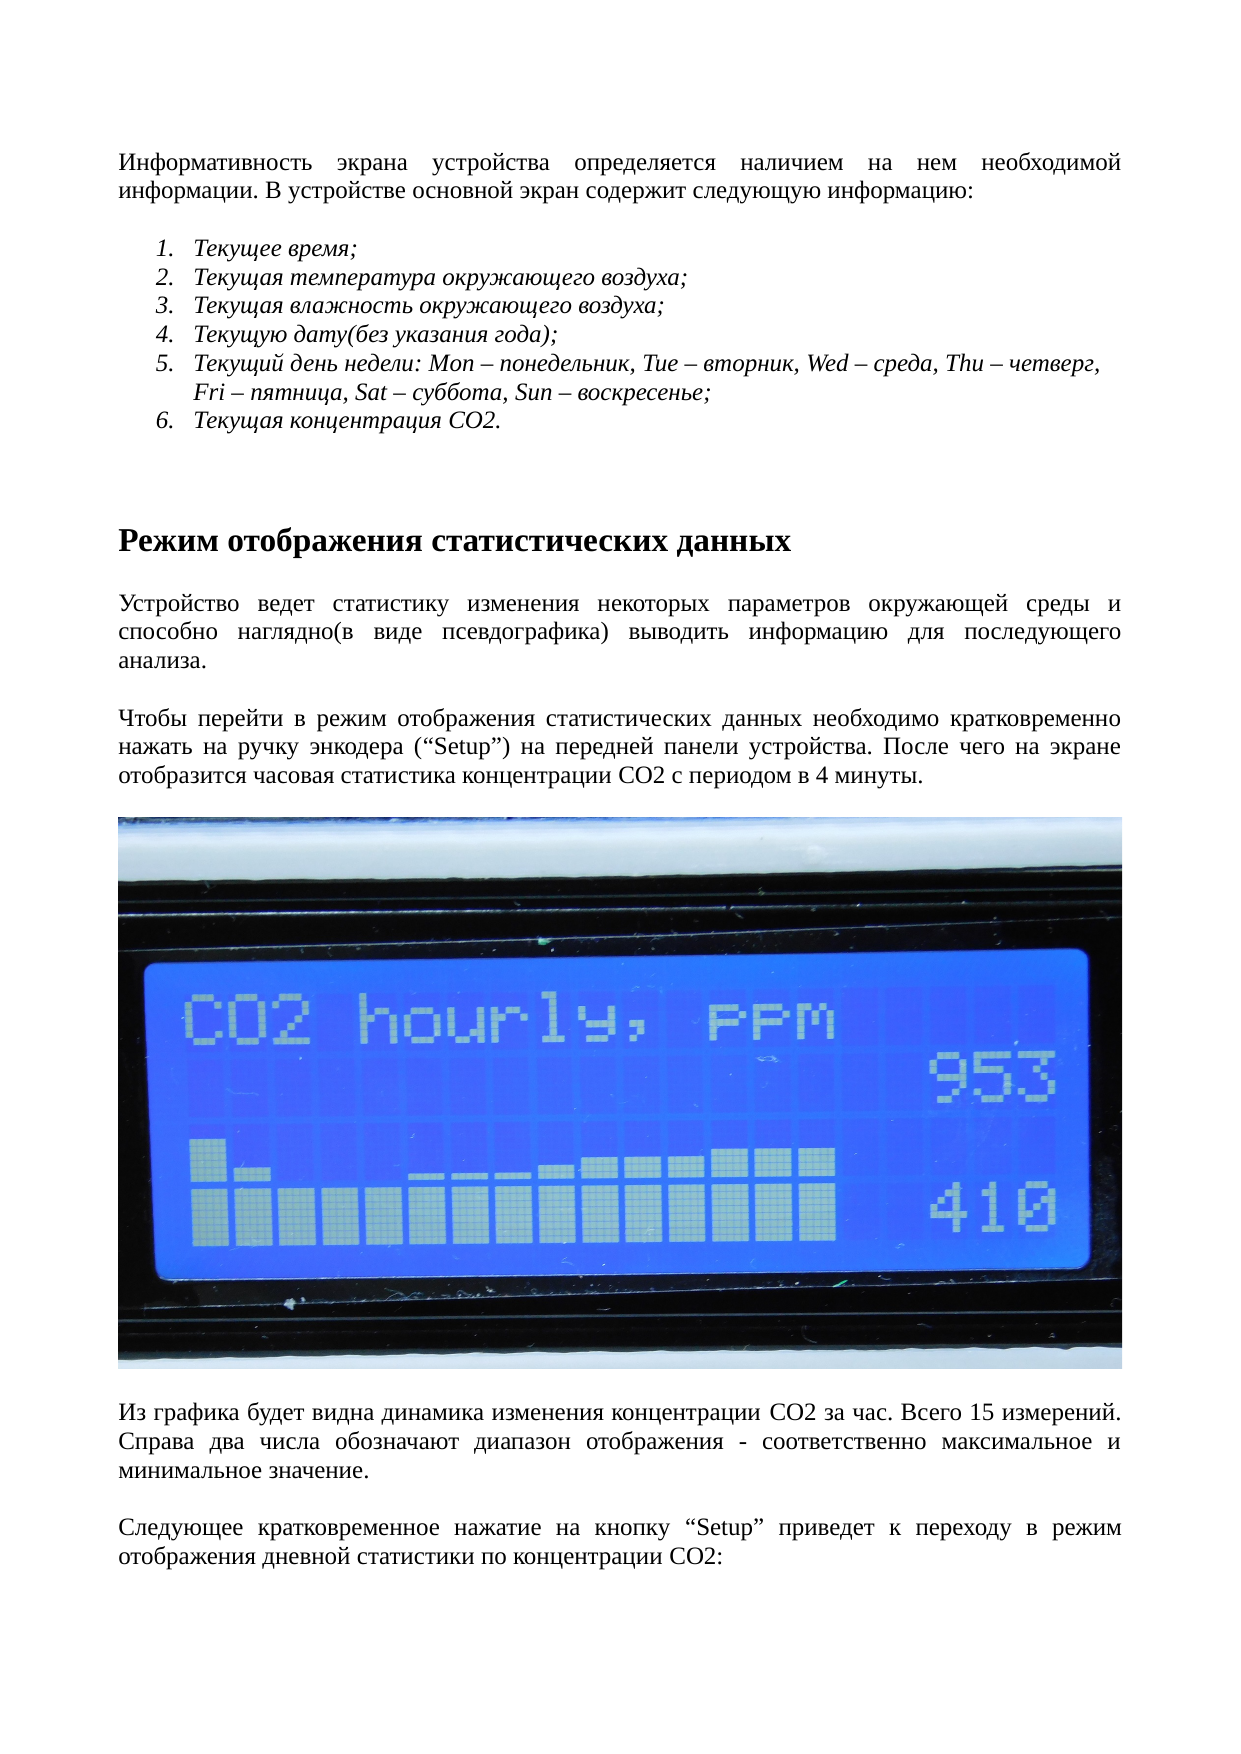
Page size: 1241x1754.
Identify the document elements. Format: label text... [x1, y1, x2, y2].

text Из графика будет видна динамика изменения концентрации CO2 за час. Всего 15 измерений. Справа два числа обозначают диапазон отображения - соответственно максимальное и минимальное значение. [118, 1397, 1122, 1484]
text Следующее кратковременное нажатие на кнопку “Setup” приведет к переходу в режим отображения дневной статистики по концентрации CO2: [118, 1512, 1122, 1570]
list Текущее время; [156, 233, 1122, 262]
text Режим отображения статистических данных [118, 521, 1122, 559]
text Чтобы перейти в режим отображения статистических данных необходимо кратковременно нажать на ручку энкодера (“Setup”) на передней панели устройства. После чего на экране отобразится часовая статистика концентрации CO2 с периодом в 4 минуты. [118, 703, 1122, 789]
list Текущий день недели: Mon – понедельник, Tue – вторник, Wed – среда, Thu – четверг, Fri – пятница, Sat – суббота, Sun – воскресенье; [156, 348, 1122, 406]
list Текущая температура окружающего воздуха; [156, 262, 1122, 291]
picture [118, 817, 1123, 1369]
text Информативность экрана устройства определяется наличием на нем необходимой информации. В устройстве основной экран содержит следующую информацию: [118, 147, 1122, 204]
text Устройство ведет статистику изменения некоторых параметров окружающей среды и способно наглядно(в виде псевдографика) выводить информацию для последующего анализа. [118, 588, 1122, 674]
list Текущая влажность окружающего воздуха; [156, 291, 1122, 319]
list Текущая концентрация CO2. [156, 406, 1122, 434]
list Текущую дату(без указания года); [156, 319, 1122, 348]
